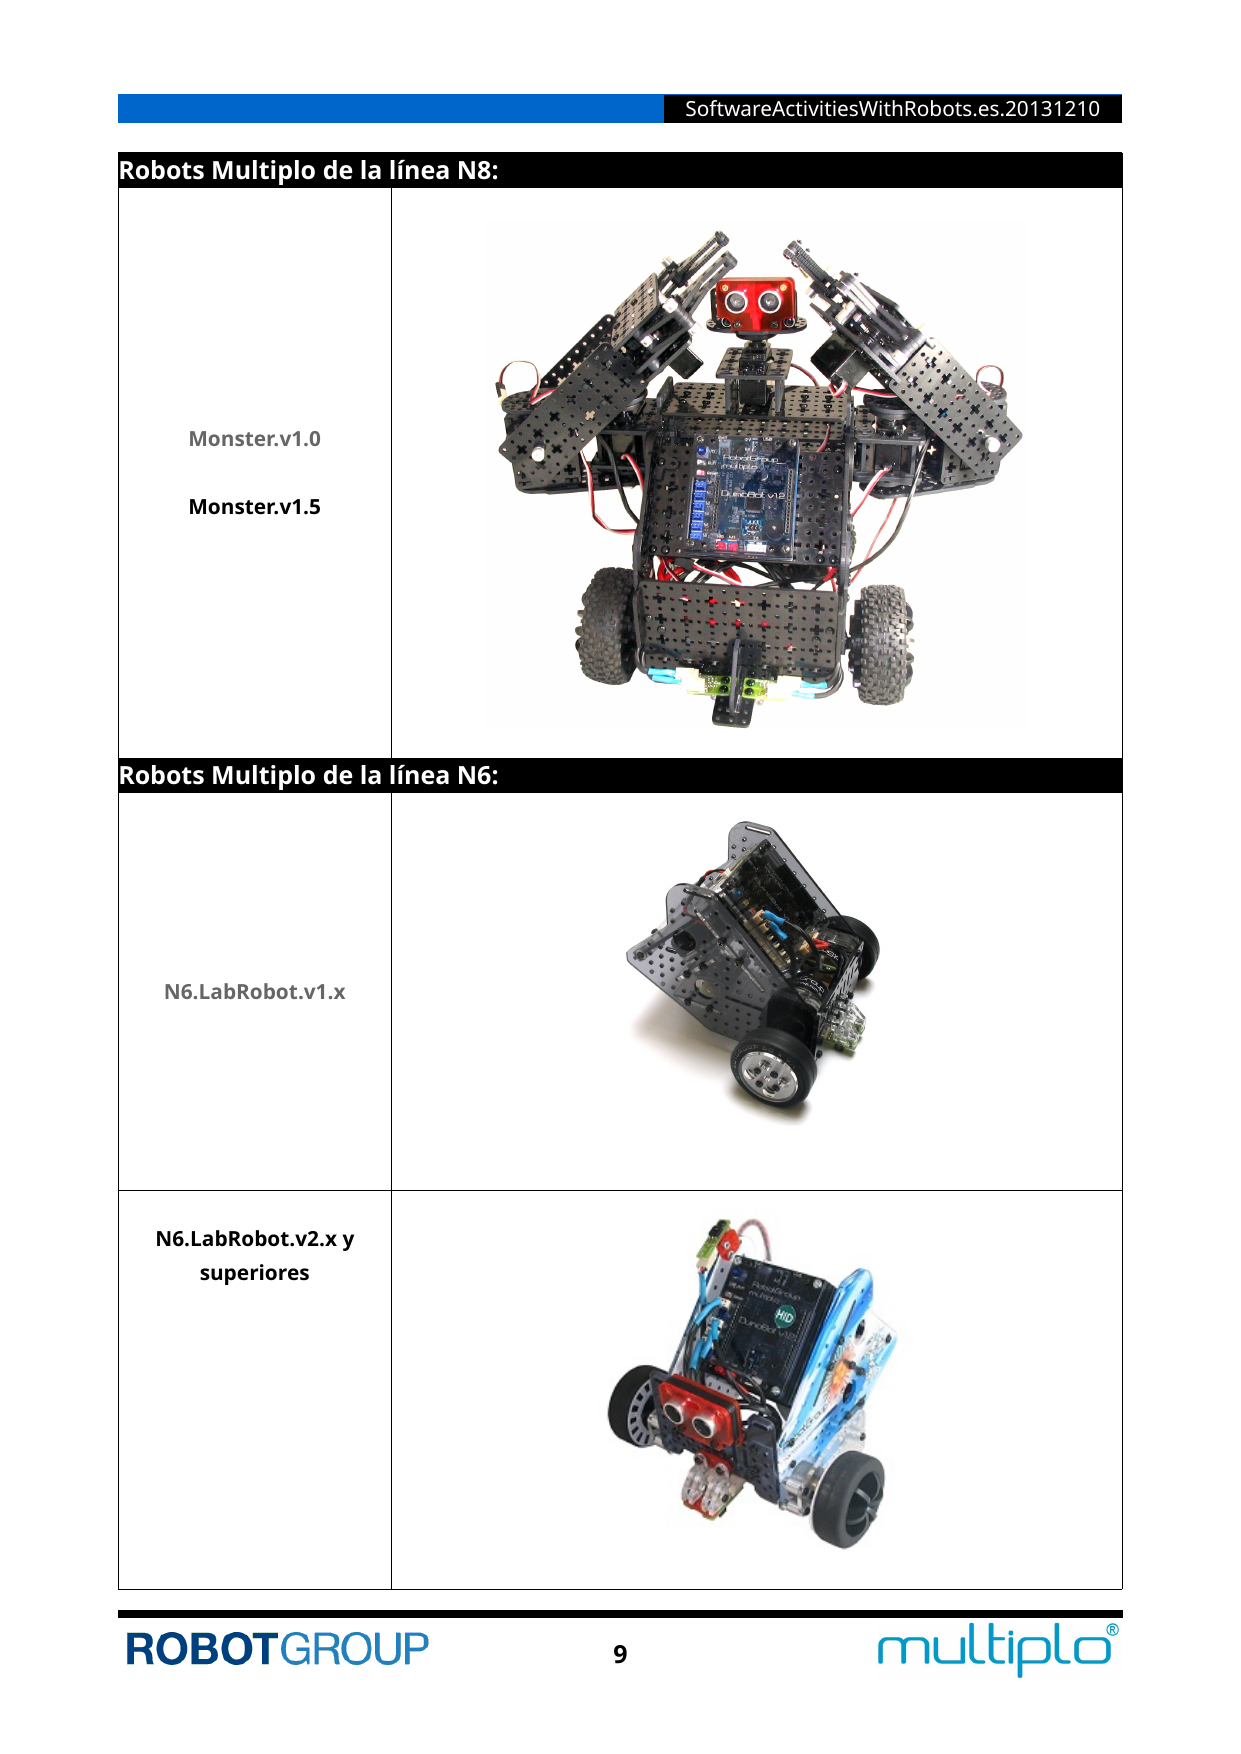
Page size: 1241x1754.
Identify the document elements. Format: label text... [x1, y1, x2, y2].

picture [485, 220, 1028, 730]
table_cell Monster.v1.0 Monster.v1.5 [119, 188, 391, 758]
picture [600, 810, 914, 1126]
picture [877, 1622, 1123, 1679]
table_cell N6.LabRobot.v2.x y superiores [119, 1191, 391, 1588]
table_cell [392, 793, 1122, 1190]
picture [118, 1622, 434, 1673]
table_cell [392, 188, 1122, 729]
table_cell N6.LabRobot.v1.x [119, 793, 391, 1190]
picture [598, 1207, 915, 1558]
table_cell [392, 1558, 1122, 1588]
table_cell [392, 1191, 1122, 1557]
table_cell [392, 730, 1122, 758]
